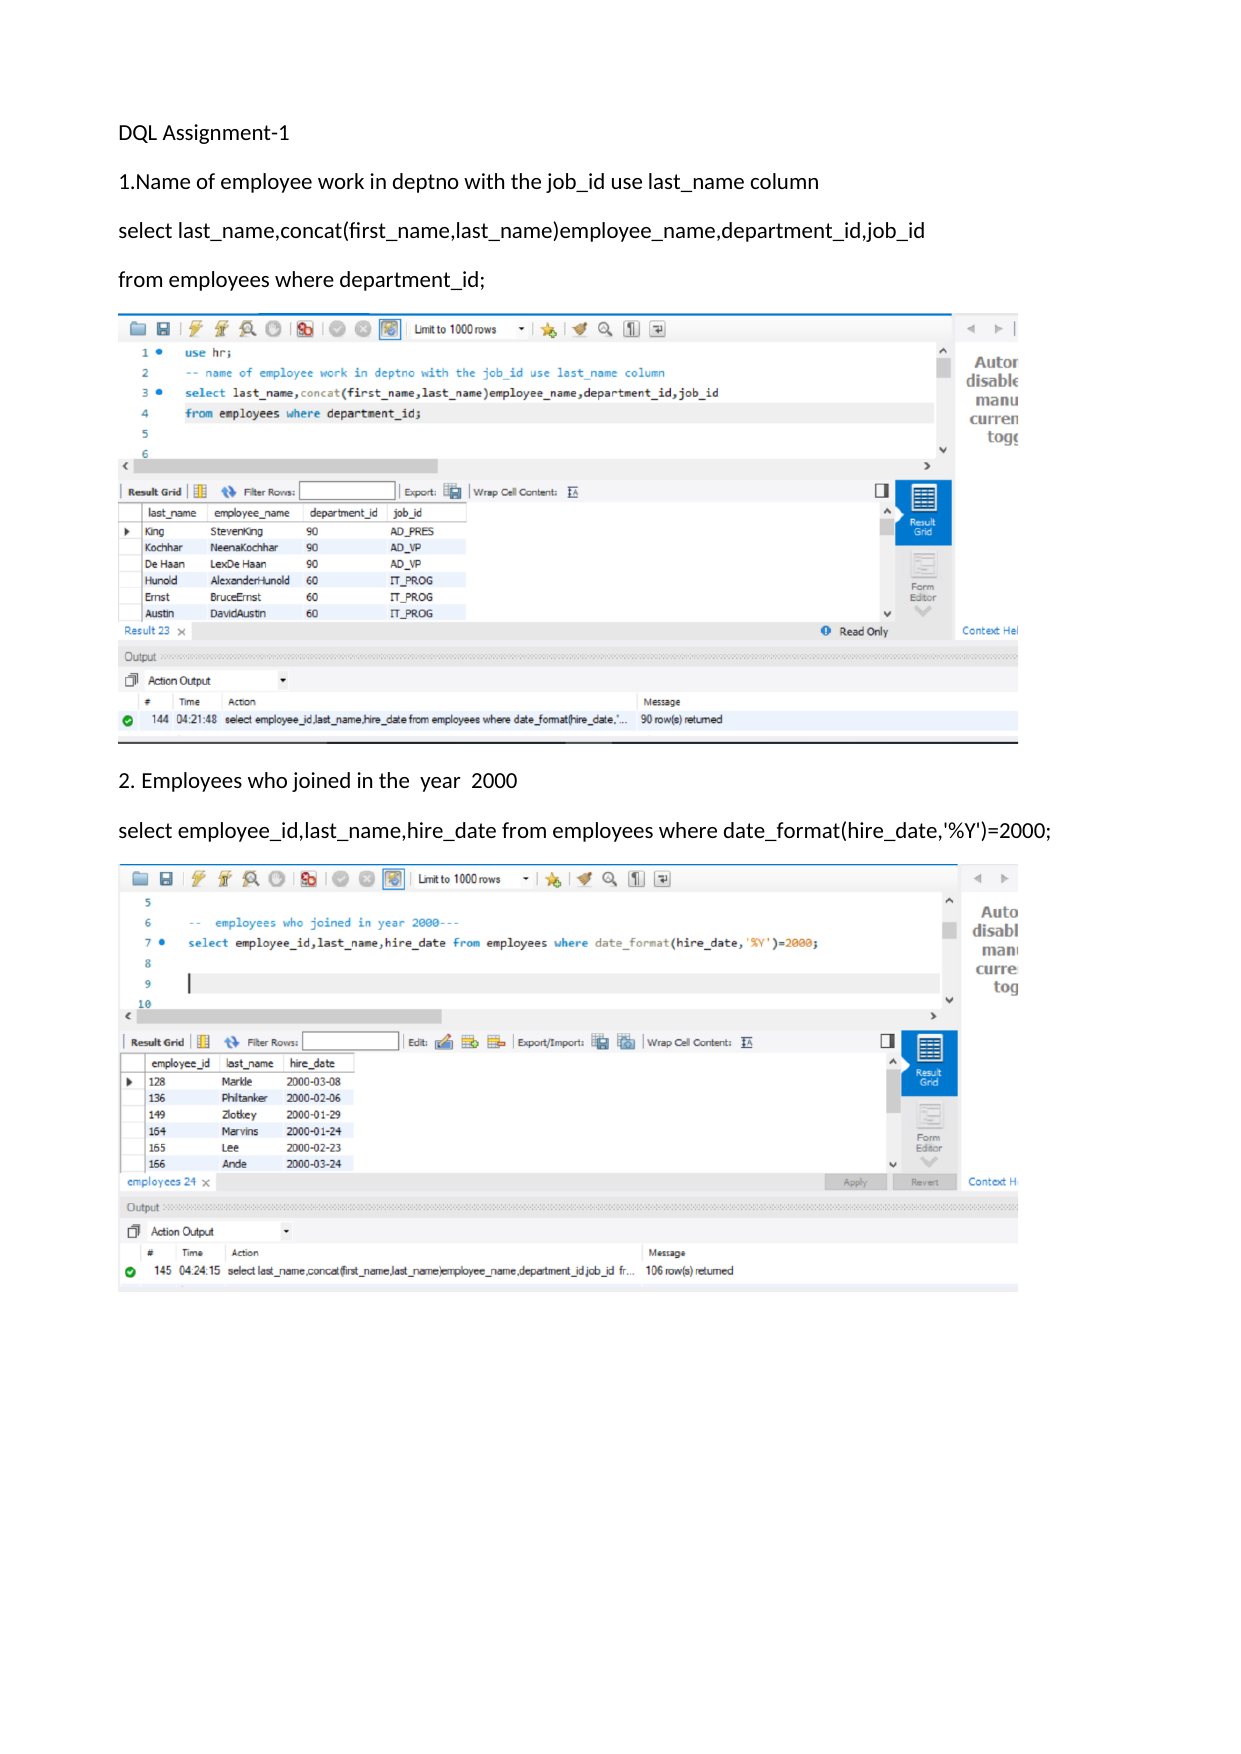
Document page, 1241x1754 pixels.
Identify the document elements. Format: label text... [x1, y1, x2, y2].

text select employee_id,last_name,hire_date from employees where date_format(hire_date,'%Y')=2000; [118, 816, 1122, 844]
text from employees where department_id; [118, 265, 1122, 293]
text select last_name,concat(first_name,last_name)employee_name,department_id,job_id [118, 216, 1122, 244]
text 2. Employees who joined in the year 2000 [118, 764, 1122, 795]
text 1.Name of employee work in deptno with the job_id use last_name column [118, 167, 1122, 195]
text DQL Assignment-1 [118, 118, 1122, 146]
